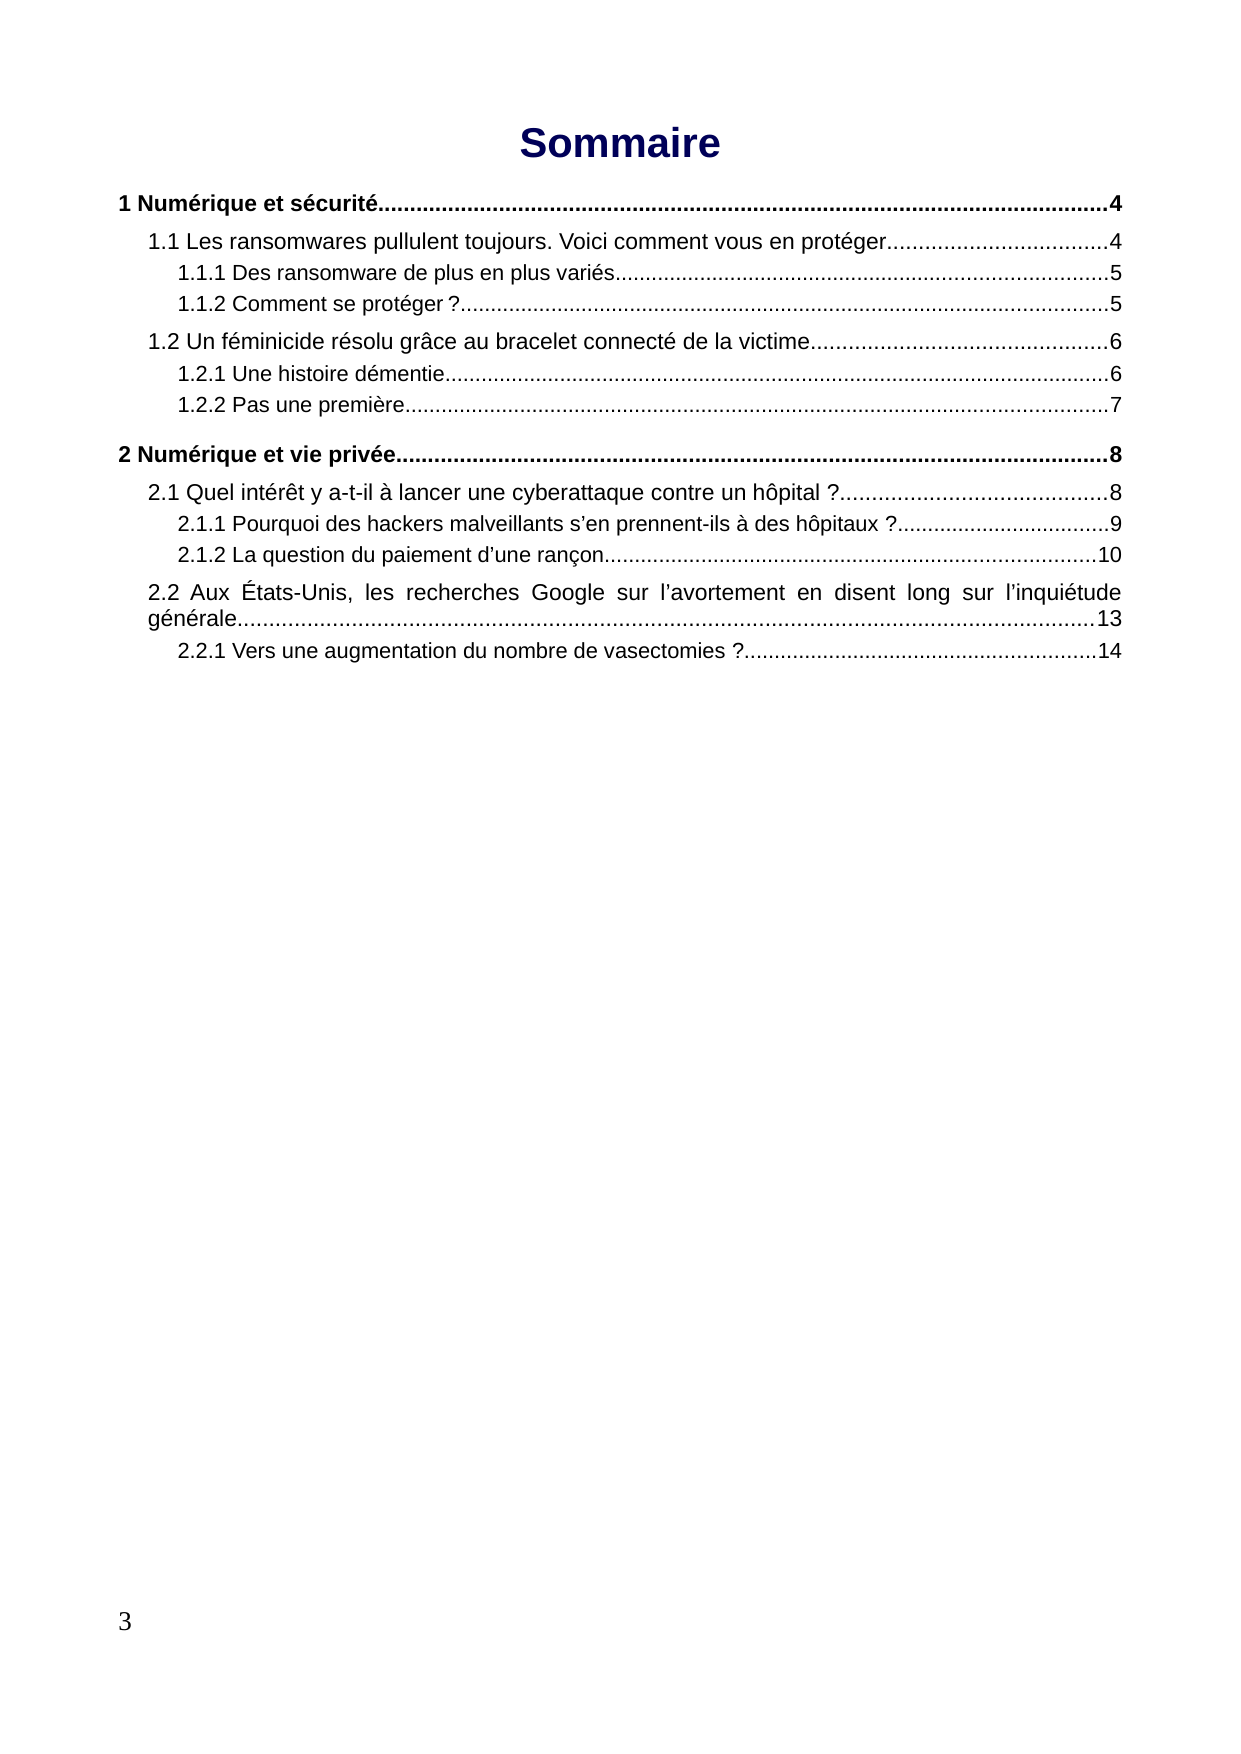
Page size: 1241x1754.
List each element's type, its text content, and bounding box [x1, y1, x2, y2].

text 1.2.1 Une histoire démentie 6 [177, 361, 1122, 386]
text 2.1 Quel intérêt y a-t-il à lancer une cyberattaque contre un hôpital ? 8 [148, 479, 1122, 505]
text 1.2.2 Pas une première 7 [177, 392, 1122, 417]
text 2.2.1 Vers une augmentation du nombre de vasectomies ? 14 [177, 638, 1122, 663]
text 2.2 Aux États-Unis, les recherches Google sur l’avortement en disent long sur l’inquiétude générale 13 [148, 579, 1122, 632]
text 1.1.2 Comment se protéger ? 5 [177, 291, 1122, 316]
text 1.2 Un féminicide résolu grâce au bracelet connecté de la victime 6 [148, 328, 1122, 354]
text 2 Numérique et vie privée 8 [118, 441, 1122, 467]
text 1 Numérique et sécurité 4 [118, 190, 1122, 216]
text 2.1.1 Pourquoi des hackers malveillants s’en prennent-ils à des hôpitaux ? 9 [177, 511, 1122, 536]
text 2.1.2 La question du paiement d’une rançon 10 [177, 542, 1122, 567]
subtitle Sommaire [118, 118, 1122, 166]
text 1.1.1 Des ransomware de plus en plus variés 5 [177, 260, 1122, 285]
text 1.1 Les ransomwares pullulent toujours. Voici comment vous en protéger 4 [148, 228, 1122, 254]
